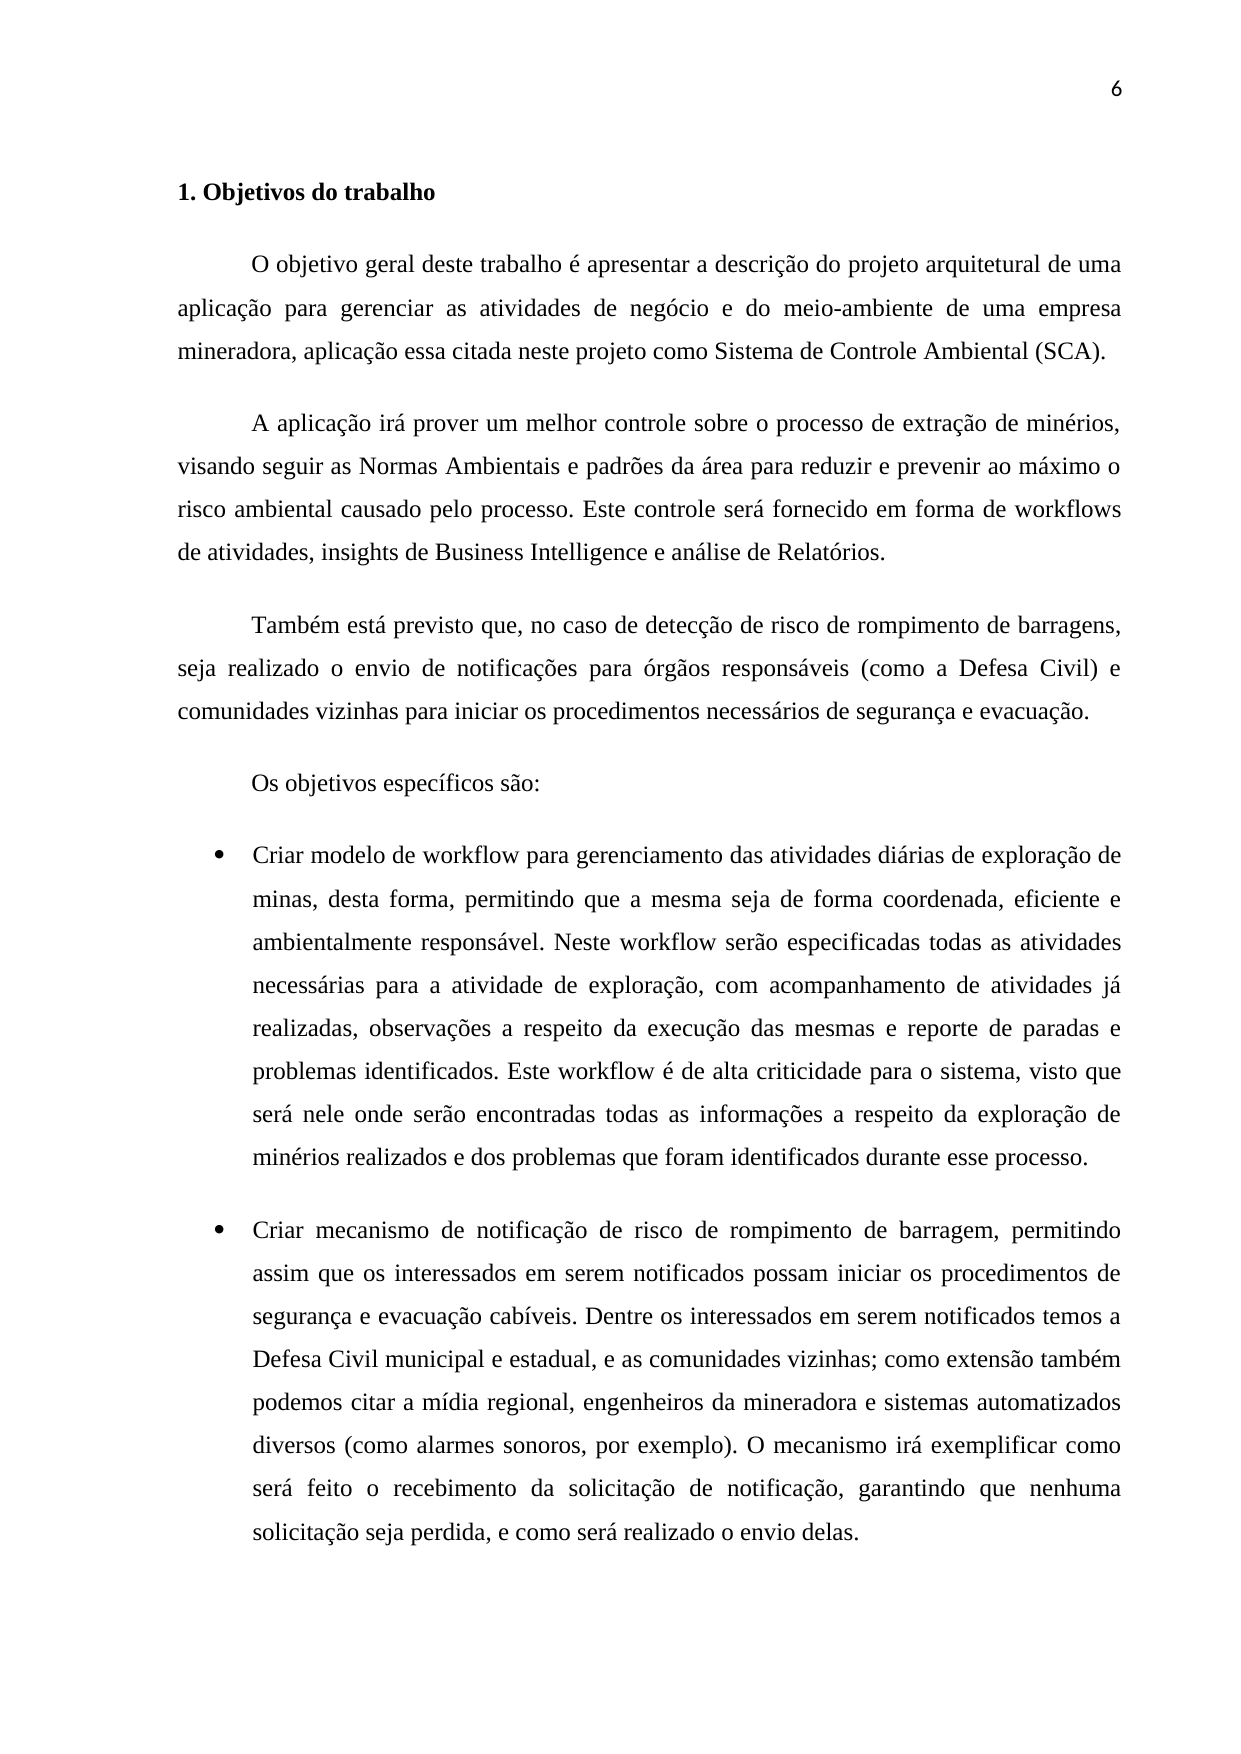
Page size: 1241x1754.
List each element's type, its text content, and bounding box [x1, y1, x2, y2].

list Criar mecanismo de notificação de risco de rompimento de barragem, permitindo assim que os interessados em serem notificados possam iniciar os procedimentos de segurança e evacuação cabíveis. Dentre os interessados em serem notificados temos a Defesa Civil municipal e estadual, e as comunidades vizinhas; como extensão também podemos citar a mídia regional, engenheiros da mineradora e sistemas automatizados diversos (como alarmes sonoros, por exemplo). O mecanismo irá exemplificar como será feito o recebimento da solicitação de notificação, garantindo que nenhuma solicitação seja perdida, e como será realizado o envio delas. [215, 1215, 1122, 1545]
text Também está previsto que, no caso de detecção de risco de rompimento de barragens, seja realizado o envio de notificações para órgãos responsáveis (como a Defesa Civil) e comunidades vizinhas para iniciar os procedimentos necessários de segurança e evacuação. [177, 610, 1122, 725]
text O objetivo geral deste trabalho é apresentar a descrição do projeto arquitetural de uma aplicação para gerenciar as atividades de negócio e do meio-ambiente de uma empresa mineradora, aplicação essa citada neste projeto como Sistema de Controle Ambiental (SCA). [177, 249, 1122, 364]
subtitle 1. Objetivos do trabalho [177, 177, 1122, 206]
text A aplicação irá prover um melhor controle sobre o processo de extração de minérios, visando seguir as Normas Ambientais e padrões da área para reduzir e prevenir ao máximo o risco ambiental causado pelo processo. Este controle será fornecido em forma de workflows de atividades, insights de Business Intelligence e análise de Relatórios. [177, 408, 1122, 566]
text Os objetivos específicos são: [177, 768, 1122, 797]
list Criar modelo de workflow para gerenciamento das atividades diárias de exploração de minas, desta forma, permitindo que a mesma seja de forma coordenada, eficiente e ambientalmente responsável. Neste workflow serão especificadas todas as atividades necessárias para a atividade de exploração, com acompanhamento de atividades já realizadas, observações a respeito da execução das mesmas e reporte de paradas e problemas identificados. Este workflow é de alta criticidade para o sistema, visto que será nele onde serão encontradas todas as informações a respeito da exploração de minérios realizados e dos problemas que foram identificados durante esse processo. [215, 841, 1122, 1171]
